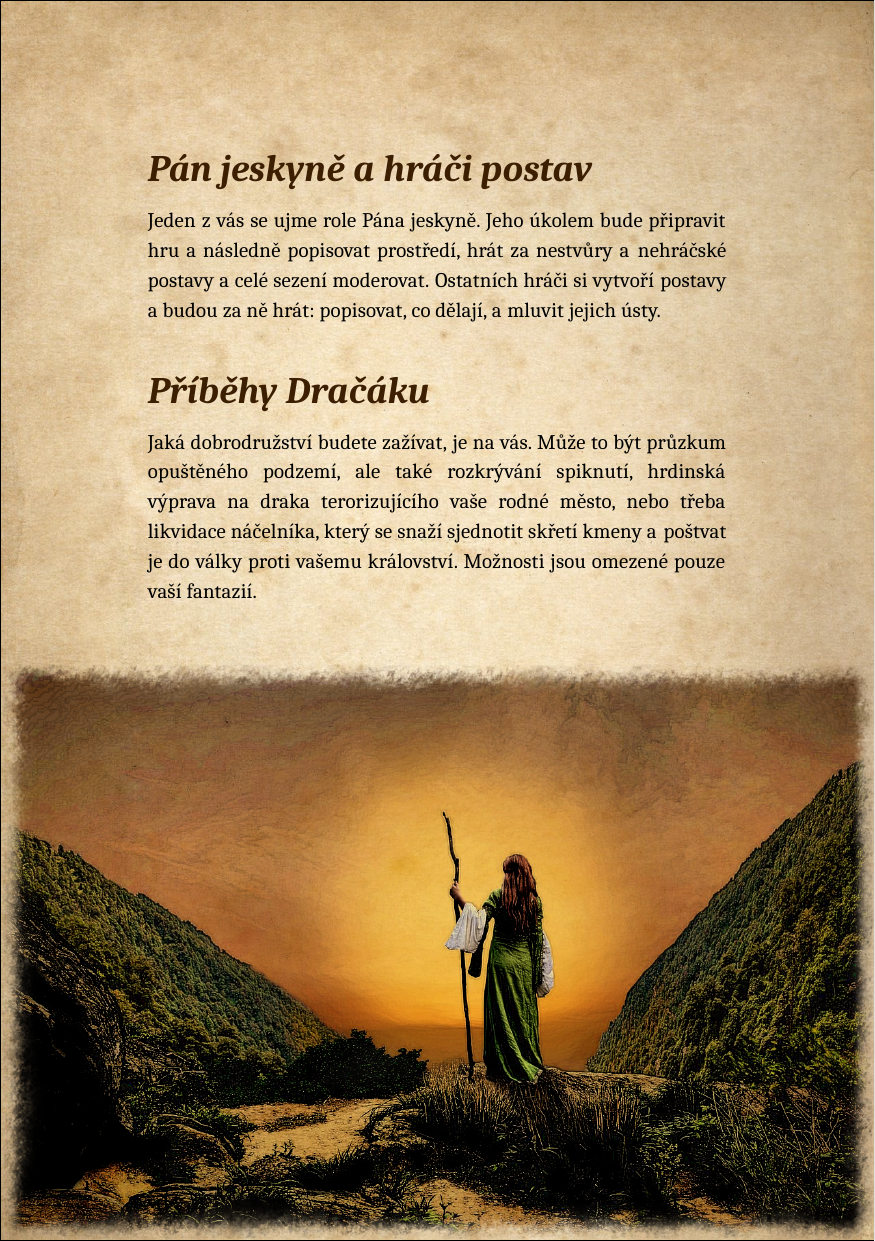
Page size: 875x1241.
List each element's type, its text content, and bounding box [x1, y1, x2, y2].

picture [0, 1, 874, 1241]
text Jaká dobrodružství budete zažívat, je na vás. Může to být průzkum opuštěného podzemí, ale také rozkrývání spiknutí, hrdinská výprava na draka terorizujícího vaše rodné město, nebo třeba likvidace náčelníka, který se snaží sjednotit skřetí kmeny a⁠ poštvat je do války proti vašemu království. Možnosti jsou omezené pouze vaší fantazií. [148, 430, 726, 604]
text Jeden z⁠ vás se ujme role Pána jeskyně. Jeho úkolem bude připravit hru a⁠ následně popisovat prostředí, hrát za nestvůry a⁠ nehráčské postavy a⁠ celé sezení moderovat. Ostatních hráči si vytvoří postavy a⁠ budou za ně hrát: popisovat, co dělají, a⁠ mluvit jejich ústy. [148, 208, 726, 322]
subtitle Pán jeskyně a⁠ hráči postav [148, 148, 726, 191]
subtitle Příběhy Dračáku [148, 369, 726, 413]
